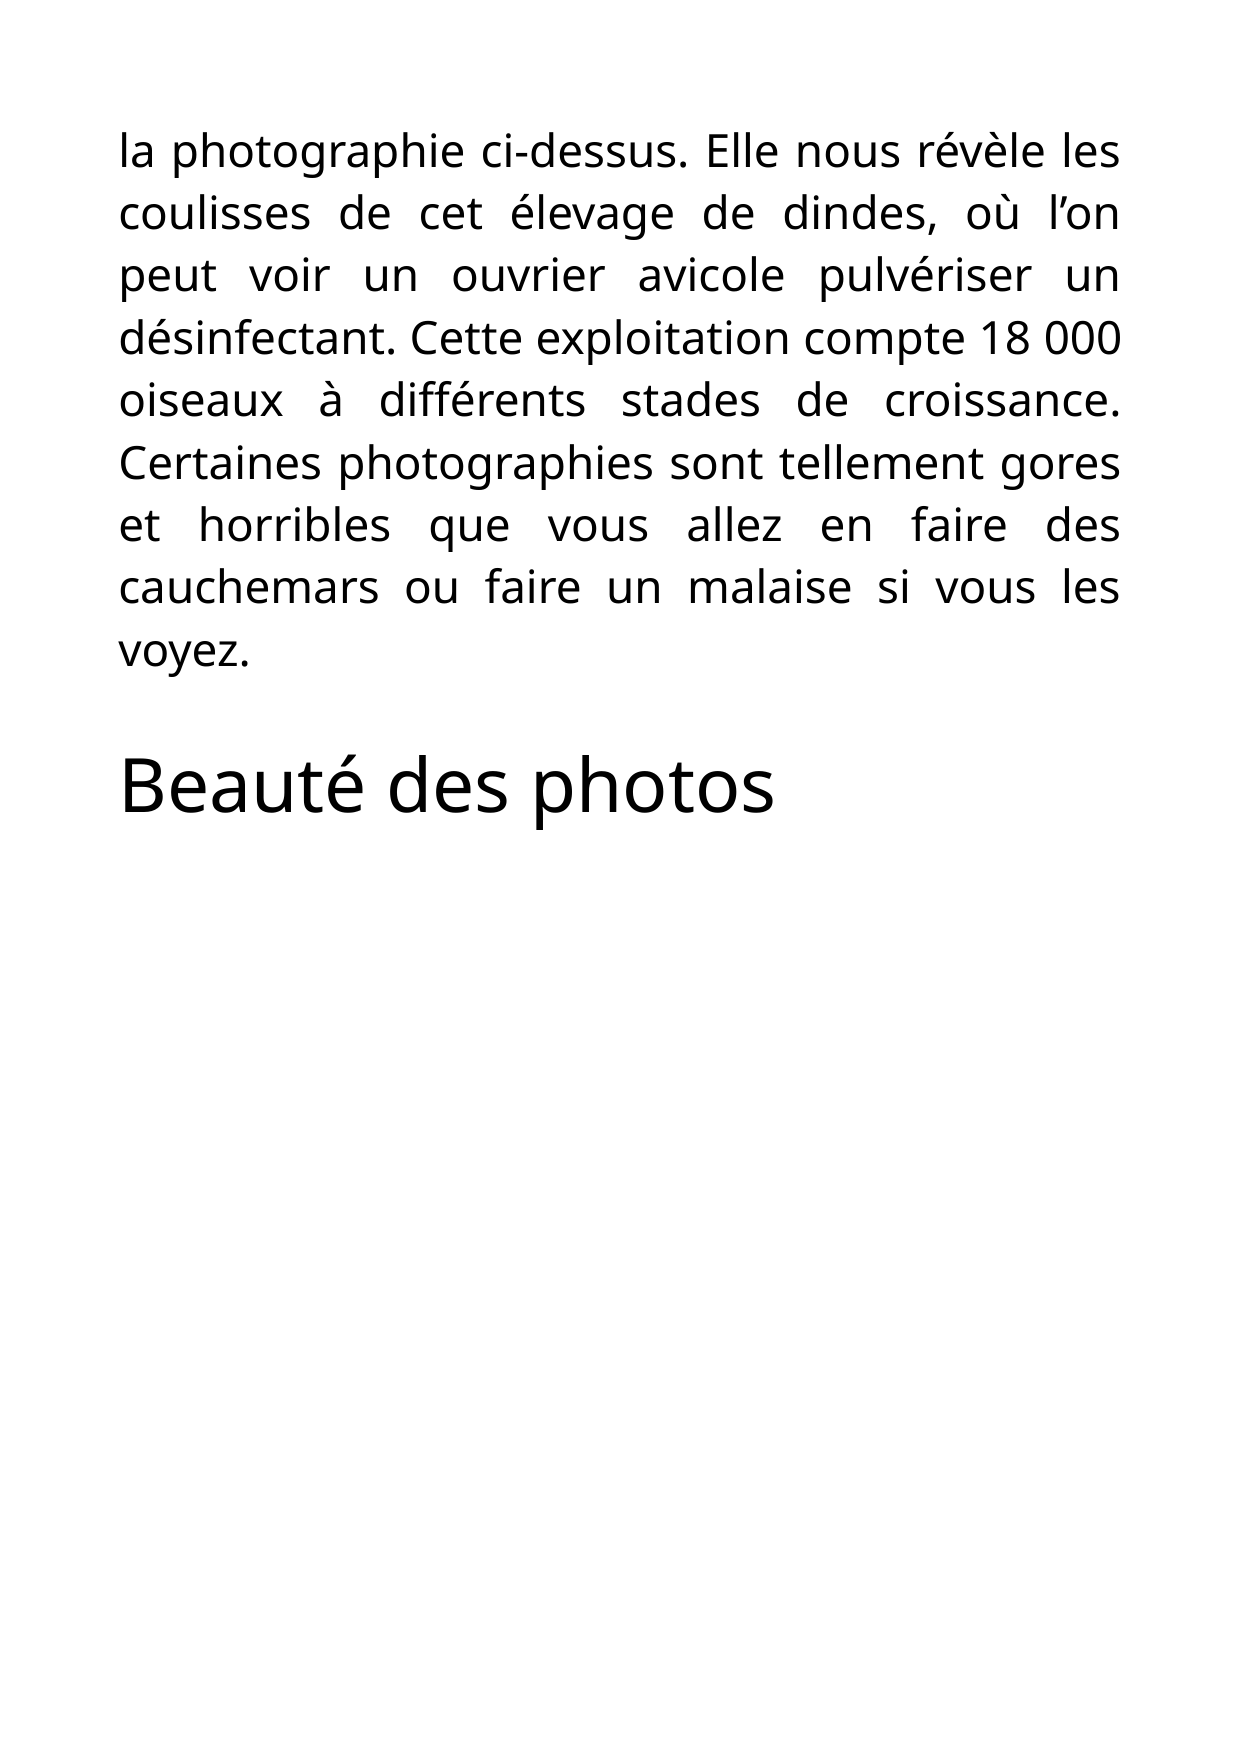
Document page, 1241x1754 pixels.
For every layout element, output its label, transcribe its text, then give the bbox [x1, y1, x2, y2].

text Beauté des photos [118, 732, 1122, 834]
text la photographie ci-dessus. Elle nous révèle les coulisses de cet élevage de dindes, où l’on peut voir un ouvrier avicole pulvériser un désinfectant. Cette exploitation compte 18 000 oiseaux à différents stades de croissance. Certaines photographies sont tellement gores et horribles que vous allez en faire des cauchemars ou faire un malaise si vous les voyez. [118, 118, 1122, 680]
